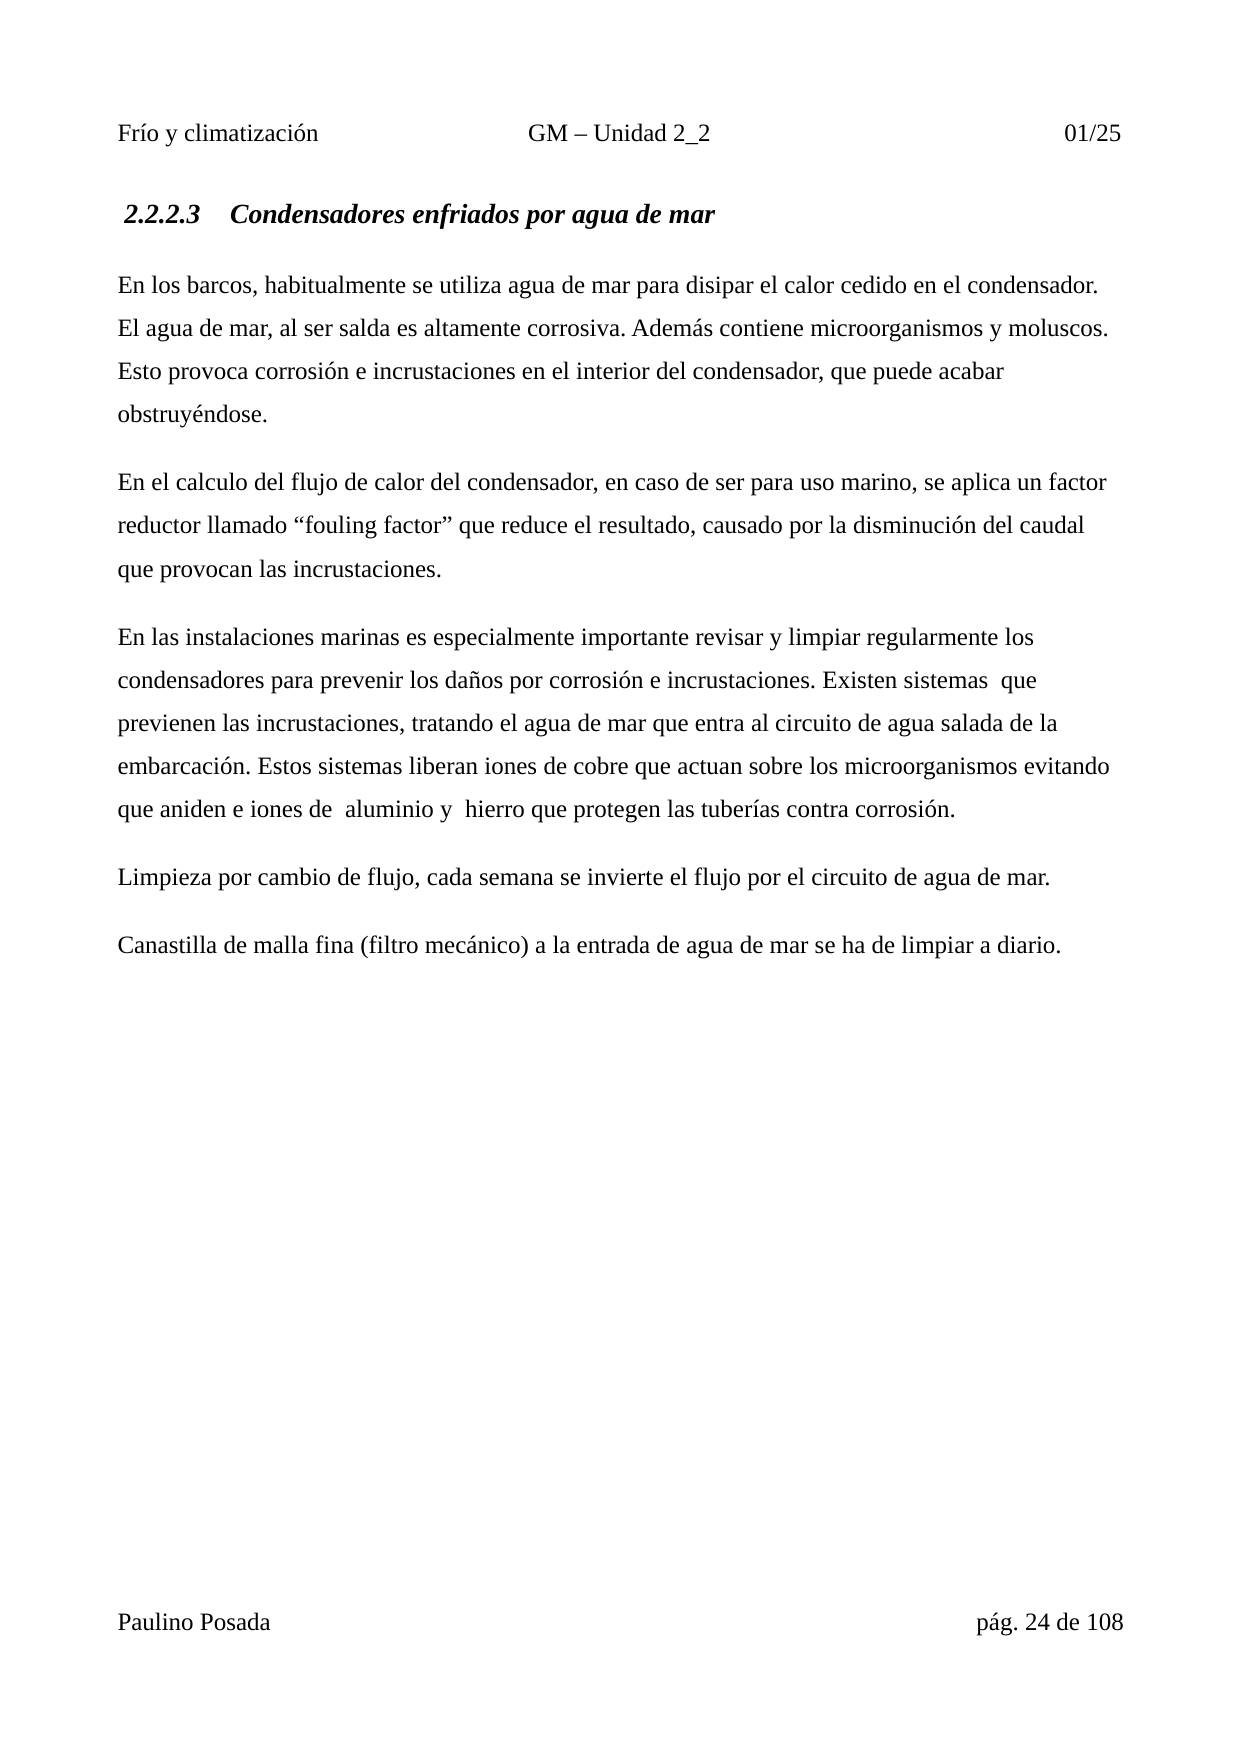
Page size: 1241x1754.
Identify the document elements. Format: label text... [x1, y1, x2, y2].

subtitle Condensadores enfriados por agua de mar [117, 197, 1123, 229]
text En las instalaciones marinas es especialmente importante revisar y limpiar regularmente los condensadores para prevenir los daños por corrosión e incrustaciones. Existen sistemas que previenen las incrustaciones, tratando el agua de mar que entra al circuito de agua salada de la embarcación. Estos sistemas liberan iones de cobre que actuan sobre los microorganismos evitando que aniden e iones de aluminio y hierro que protegen las tuberías contra corrosión. [117, 622, 1123, 823]
text En los barcos, habitualmente se utiliza agua de mar para disipar el calor cedido en el condensador. El agua de mar, al ser salda es altamente corrosiva. Además contiene microorganismos y moluscos. Esto provoca corrosión e incrustaciones en el interior del condensador, que puede acabar obstruyéndose. [117, 270, 1123, 428]
text Canastilla de malla fina (filtro mecánico) a la entrada de agua de mar se ha de limpiar a diario. [117, 931, 1123, 959]
text En el calculo del flujo de calor del condensador, en caso de ser para uso marino, se aplica un factor reductor llamado “fouling factor” que reduce el resultado, causado por la disminución del caudal que provocan las incrustaciones. [117, 467, 1123, 582]
text Limpieza por cambio de flujo, cada semana se invierte el flujo por el circuito de agua de mar. [117, 862, 1123, 891]
